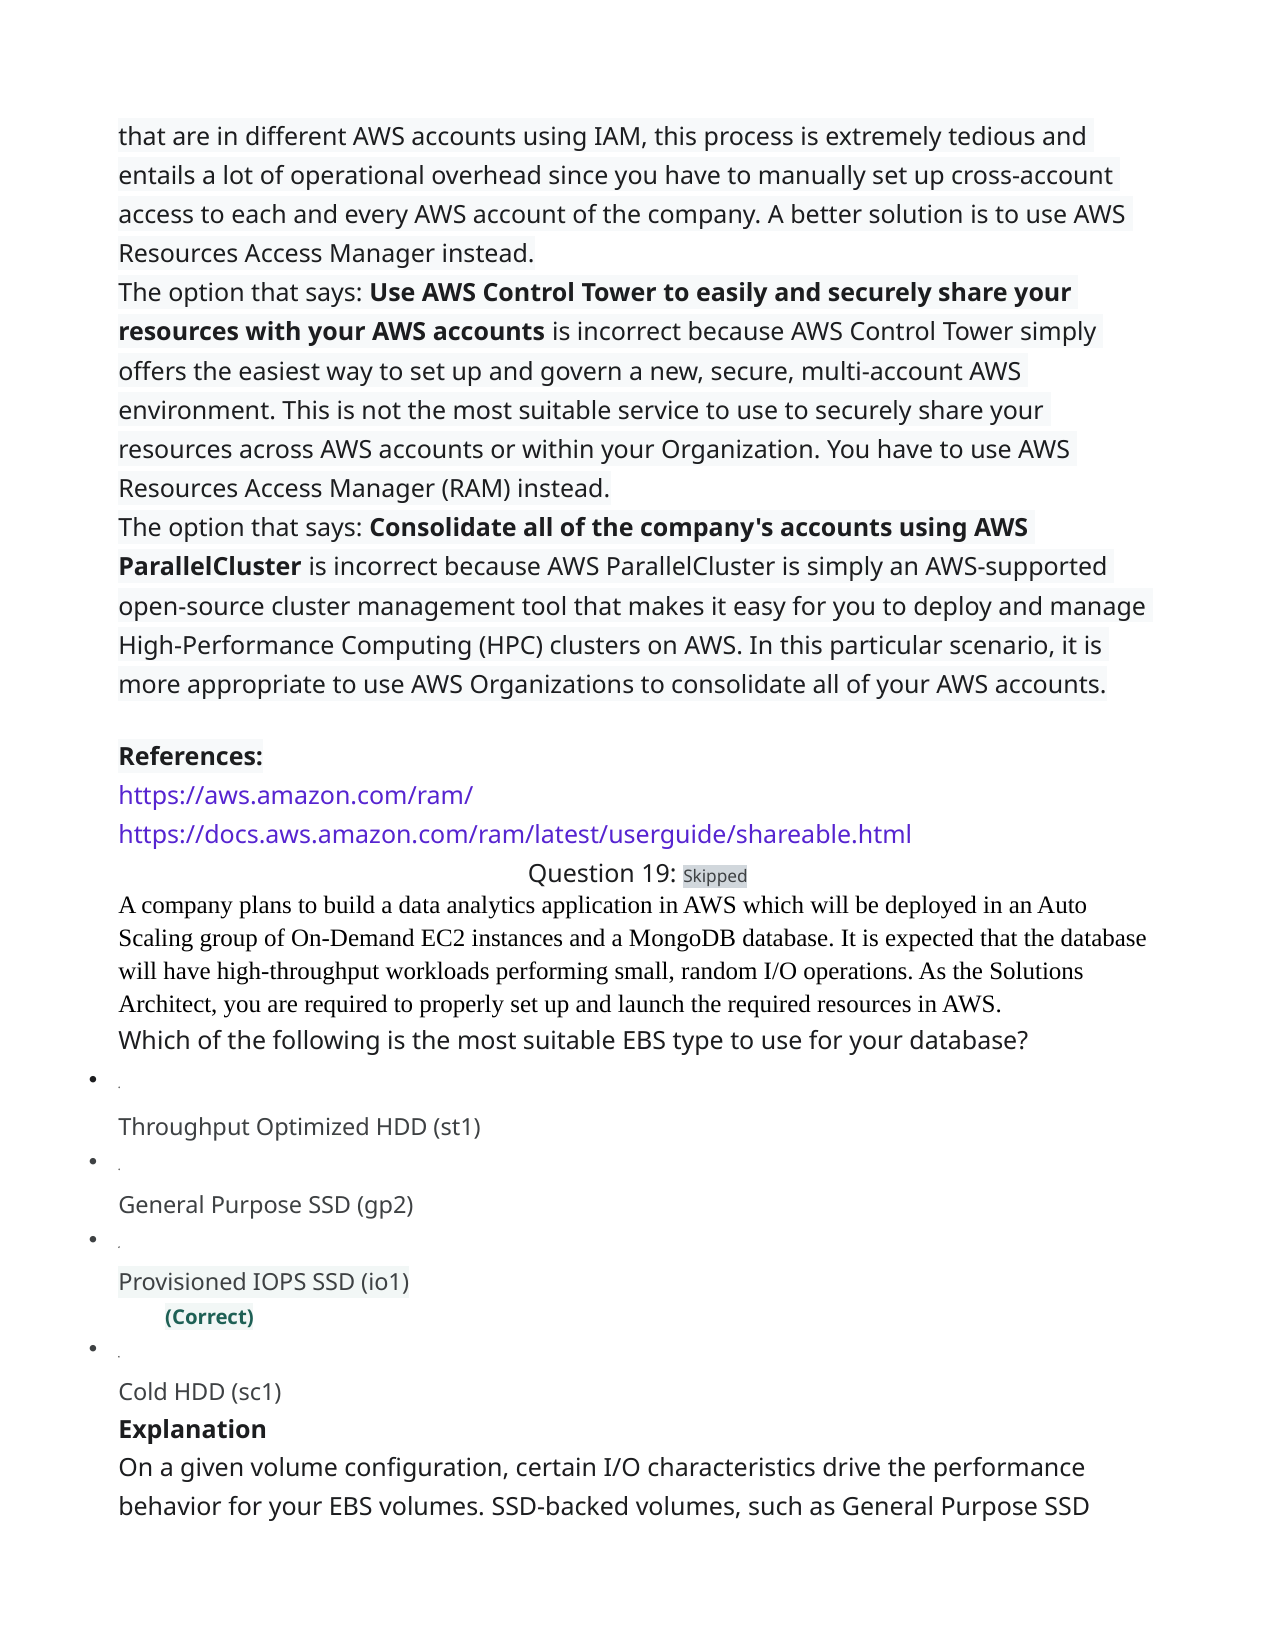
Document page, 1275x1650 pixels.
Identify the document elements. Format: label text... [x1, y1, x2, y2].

list General Purpose SSD (gp2) [118, 1188, 1157, 1220]
list (Correct) [165, 1302, 1157, 1330]
list Cold HDD (sc1) [118, 1375, 1157, 1407]
text On a given volume configuration, certain I/O characteristics drive the performance behavior for your EBS volumes. SSD-backed volumes, such as General Purpose SSD [118, 1449, 1157, 1523]
text https://aws.amazon.com/ram/ [118, 778, 1157, 812]
list Provisioned IOPS SSD (io1) [118, 1266, 1157, 1298]
text A company plans to build a data analytics application in AWS which will be deployed in an Auto Scaling group of On-Demand EC2 instances and a MongoDB database. It is expected that the database will have high-throughput workloads performing small, random I/O operations. As the Solutions Architect, you are required to properly set up and launch the required resources in AWS. [118, 890, 1157, 1018]
list Throughput Optimized HDD (st1) [118, 1110, 1157, 1142]
text The option that says: Use AWS Control Tower to easily and securely share your resources with your AWS accounts is incorrect because AWS Control Tower simply offers the easiest way to set up and govern a new, secure, multi-account AWS environment. This is not the most suitable service to use to securely share your resources across AWS accounts or within your Organization. You have to use AWS Resources Access Manager (RAM) instead. [118, 275, 1157, 505]
list ​ [118, 1225, 1157, 1253]
text Question 19: Skipped [118, 856, 1157, 890]
text that are in different AWS accounts using IAM, this process is extremely tedious and entails a lot of operational overhead since you have to manually set up cross-account access to each and every AWS account of the company. A better solution is to use AWS Resources Access Manager instead. [118, 118, 1157, 270]
list ​ [118, 1061, 1157, 1096]
list ​ [118, 1334, 1157, 1363]
text https://docs.aws.amazon.com/ram/latest/userguide/shareable.html [118, 817, 1157, 851]
list ​ [118, 1147, 1157, 1176]
text References: [118, 739, 1157, 773]
text Which of the following is the most suitable EBS type to use for your database? [118, 1022, 1157, 1056]
subtitle Explanation [118, 1412, 1157, 1446]
text The option that says: Consolidate all of the company's accounts using AWS ParallelCluster is incorrect because AWS ParallelCluster is simply an AWS-supported open-source cluster management tool that makes it easy for you to deploy and manage High-Performance Computing (HPC) clusters on AWS. In this particular scenario, it is more appropriate to use AWS Organizations to consolidate all of your AWS accounts. [118, 510, 1157, 701]
